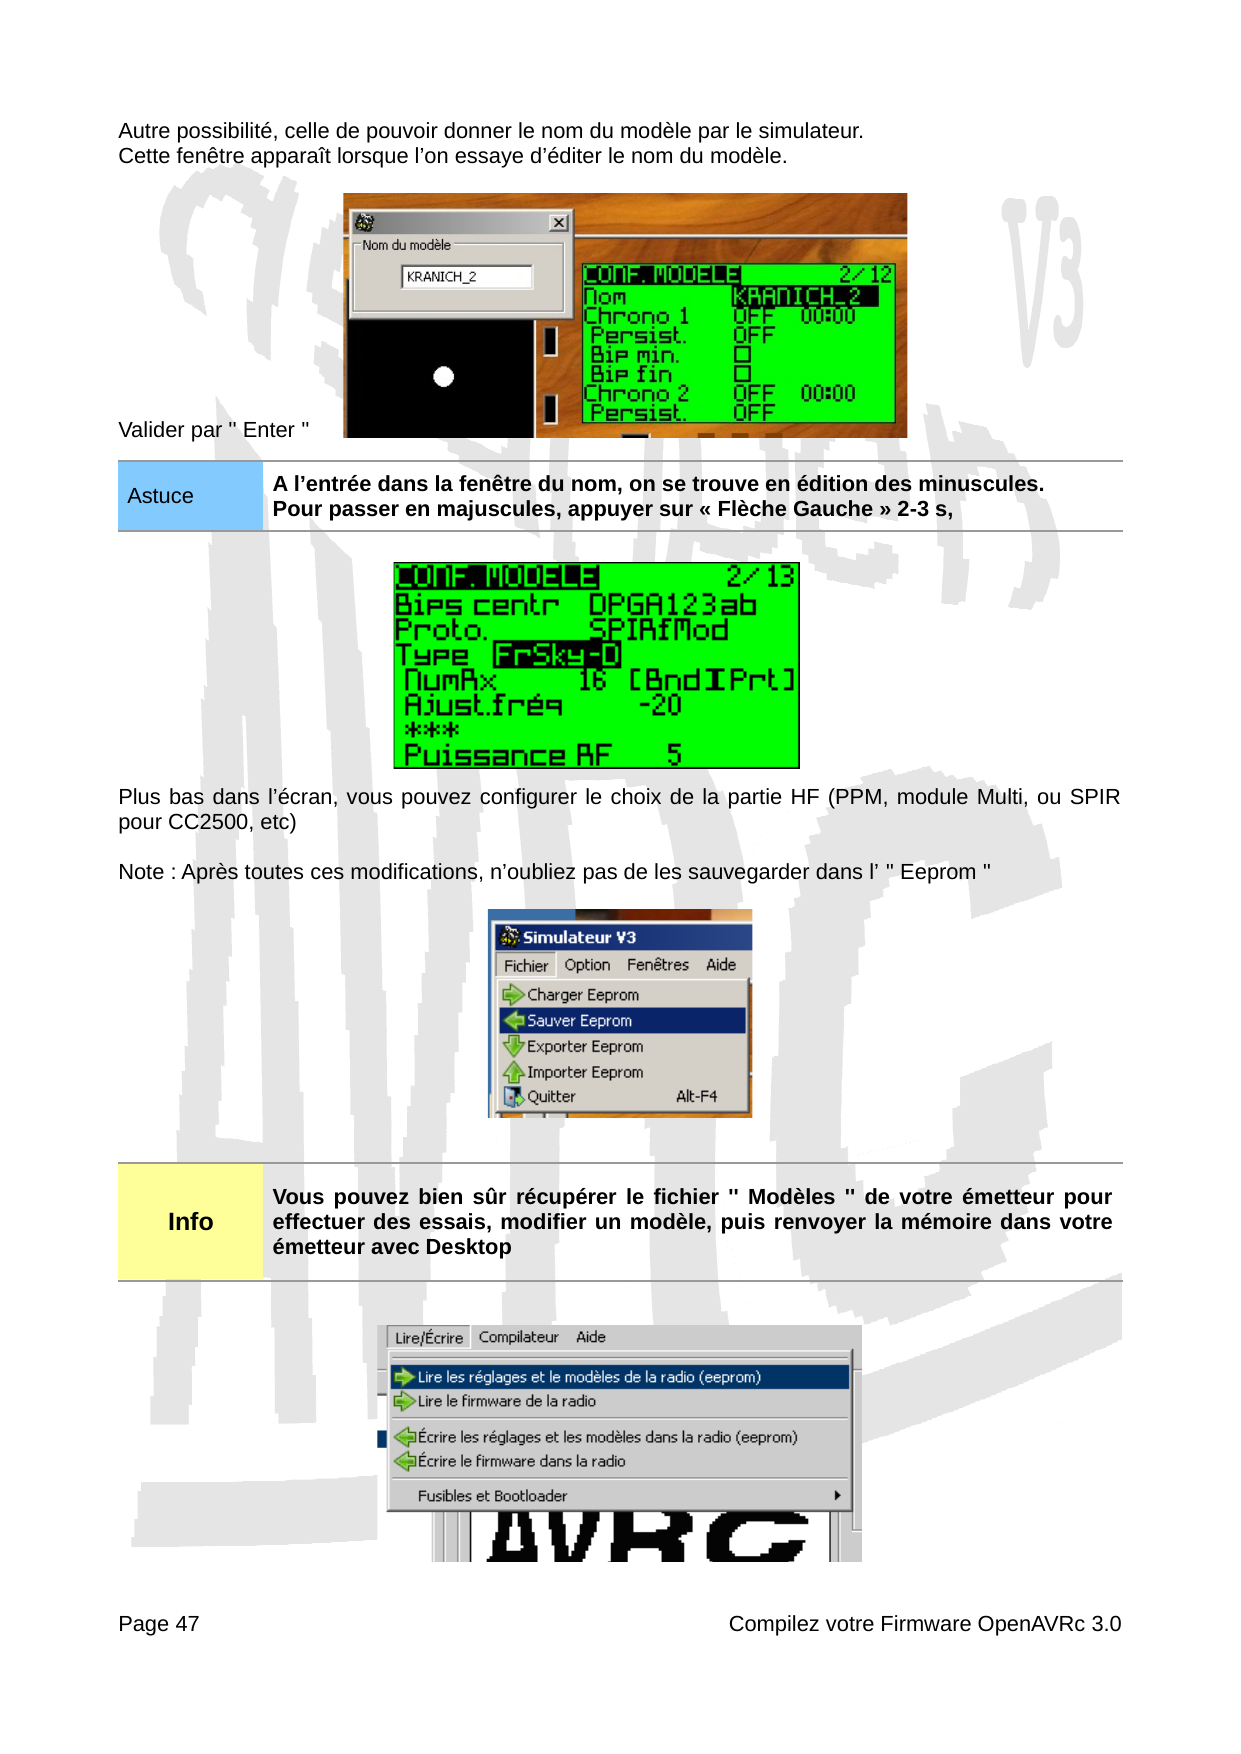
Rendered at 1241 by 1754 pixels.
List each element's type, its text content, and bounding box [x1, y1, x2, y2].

text Cette fenêtre apparaît lorsque l’on essaye d’éditer le nom du modèle. [118, 143, 1122, 168]
text Plus bas dans l’écran, vous pouvez configurer le choix de la partie HF (PPM, module Multi, ou SPIR pour CC2500, etc) [118, 783, 1122, 834]
table_header A l’entrée dans la fenêtre du nom, on se trouve en édition des minuscules. Pour passer en majuscules, appuyer sur « Flèche Gauche » 2-3 s, [264, 462, 1122, 530]
text Valider par '' Enter '' [118, 194, 1122, 442]
table_header Info [118, 1164, 263, 1279]
table_header Astuce [118, 462, 263, 530]
picture [393, 562, 800, 769]
picture [343, 193, 908, 438]
table_header Vous pouvez bien sûr récupérer le fichier '' Modèles '' de votre émetteur pour effectuer des essais, modifier un modèle, puis renvoyer la mémoire dans votre émetteur avec Desktop [264, 1164, 1122, 1279]
text Note : Après toutes ces modifications, n’oubliez pas de les sauvegarder dans l’ '' Eeprom '' [118, 859, 1122, 884]
text Autre possibilité, celle de pouvoir donner le nom du modèle par le simulateur. [118, 118, 1122, 143]
